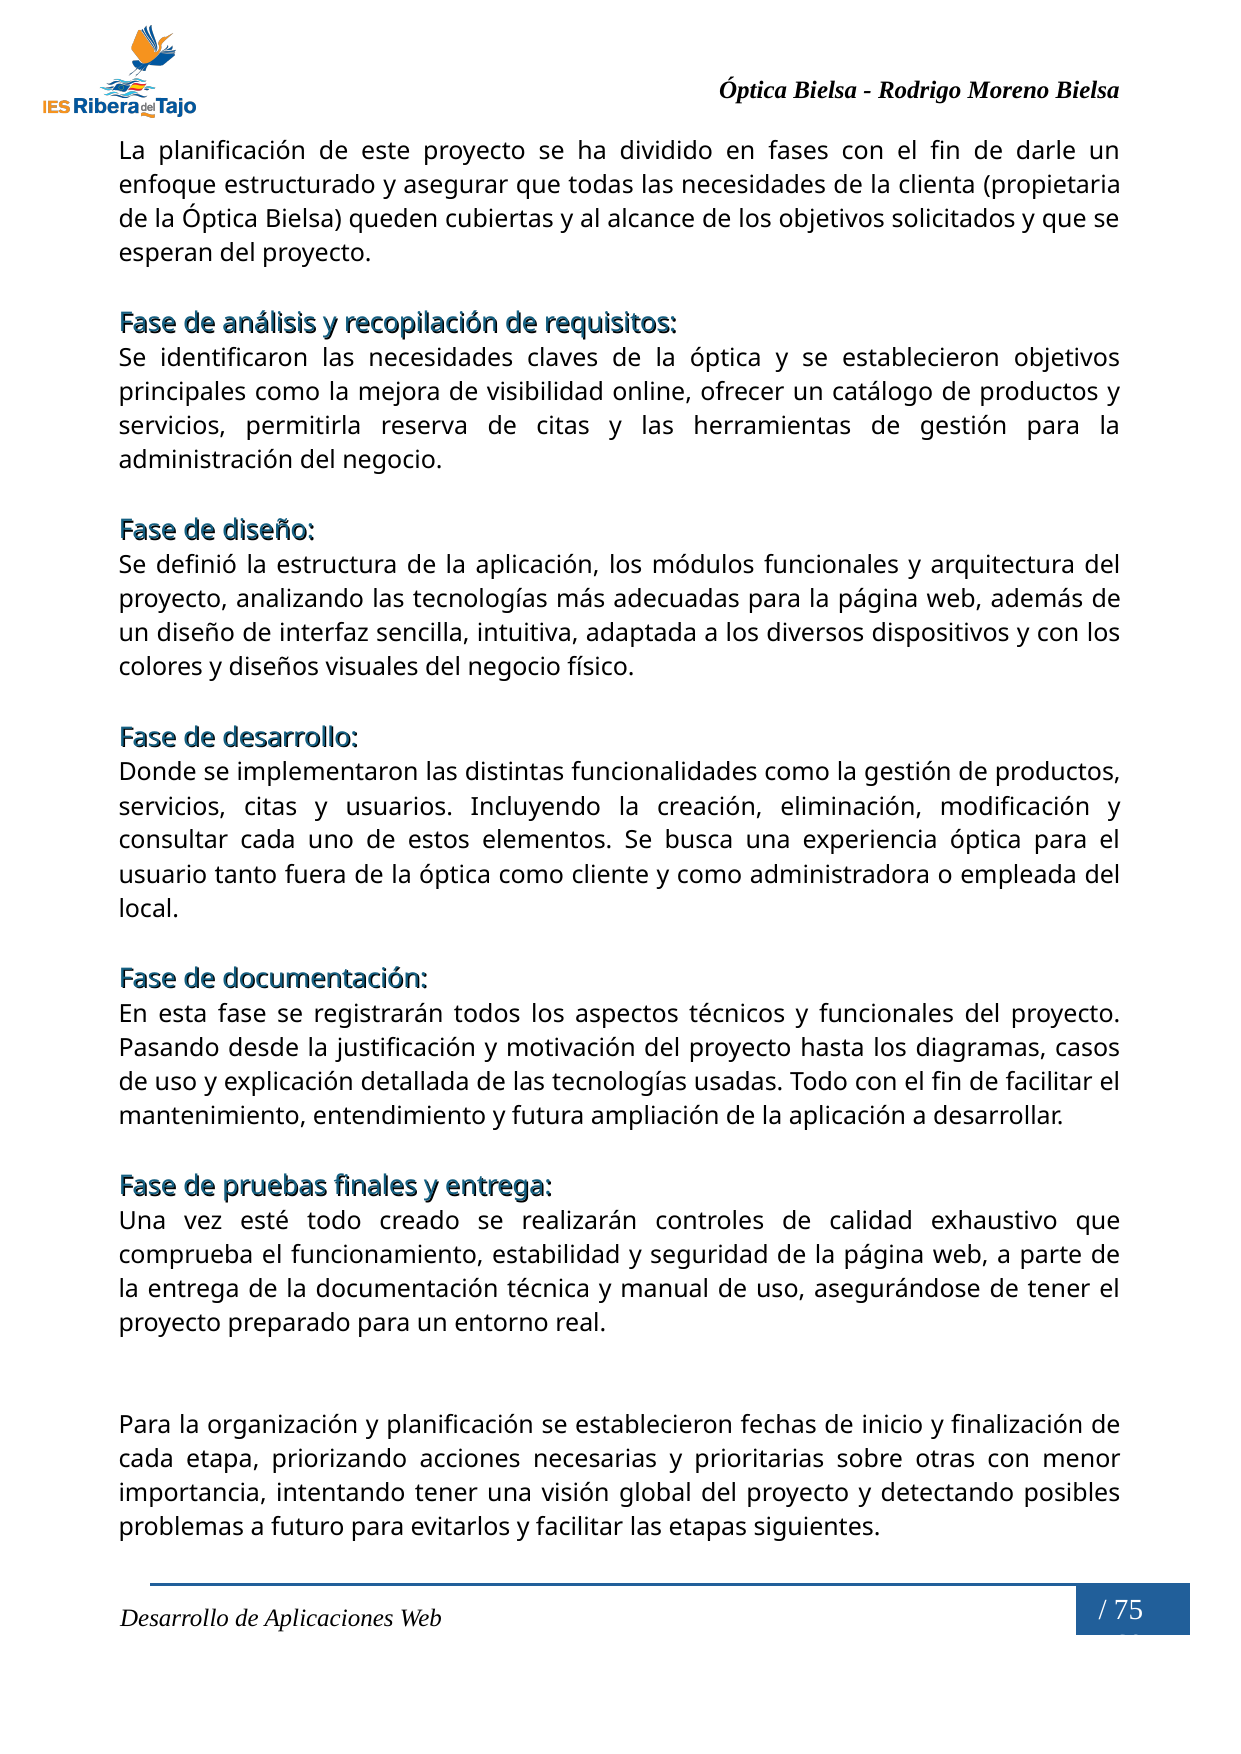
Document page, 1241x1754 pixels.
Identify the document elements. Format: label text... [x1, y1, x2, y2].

text La planificación de este proyecto se ha dividido en fases con el fin de darle un enfoque estructurado y asegurar que todas las necesidades de la clienta (propietaria de la Óptica Bielsa) queden cubiertas y al alcance de los objetivos solicitados y que se esperan del proyecto. [118, 132, 1122, 269]
text Fase de documentación: [118, 958, 1122, 995]
text Donde se implementaron las distintas funcionalidades como la gestión de productos, servicios, citas y usuarios. Incluyendo la creación, eliminación, modificación y consultar cada uno de estos elementos. Se busca una experiencia óptica para el usuario tanto fuera de la óptica como cliente y como administradora o empleada del local. [118, 754, 1122, 924]
text Se definió la estructura de la aplicación, los módulos funcionales y arquitectura del proyecto, analizando las tecnologías más adecuadas para la página web, además de un diseño de interfaz sencilla, intuitiva, adaptada a los diversos dispositivos y con los colores y diseños visuales del negocio físico. [118, 547, 1122, 683]
text Se identificaron las necesidades claves de la óptica y se establecieron objetivos principales como la mejora de visibilidad online, ofrecer un catálogo de productos y servicios, permitirla reserva de citas y las herramientas de gestión para la administración del negocio. [118, 340, 1122, 476]
text Fase de desarrollo: [118, 717, 1122, 754]
text En esta fase se registrarán todos los aspectos técnicos y funcionales del proyecto. Pasando desde la justificación y motivación del proyecto hasta los diagramas, casos de uso y explicación detallada de las tecnologías usadas. Todo con el fin de facilitar el mantenimiento, entendimiento y futura ampliación de la aplicación a desarrollar. [118, 995, 1122, 1132]
text Fase de pruebas finales y entrega: [118, 1166, 1122, 1202]
text Fase de análisis y recopilación de requisitos: [118, 303, 1122, 340]
text Para la organización y planificación se establecieron fechas de inicio y finalización de cada etapa, priorizando acciones necesarias y prioritarias sobre otras con menor importancia, intentando tener una visión global del proyecto y detectando posibles problemas a futuro para evitarlos y facilitar las etapas siguientes. [118, 1407, 1122, 1543]
text Una vez esté todo creado se realizarán controles de calidad exhaustivo que comprueba el funcionamiento, estabilidad y seguridad de la página web, a parte de la entrega de la documentación técnica y manual de uso, asegurándose de tener el proyecto preparado para un entorno real. [118, 1202, 1122, 1339]
text Fase de diseño: [118, 510, 1122, 547]
